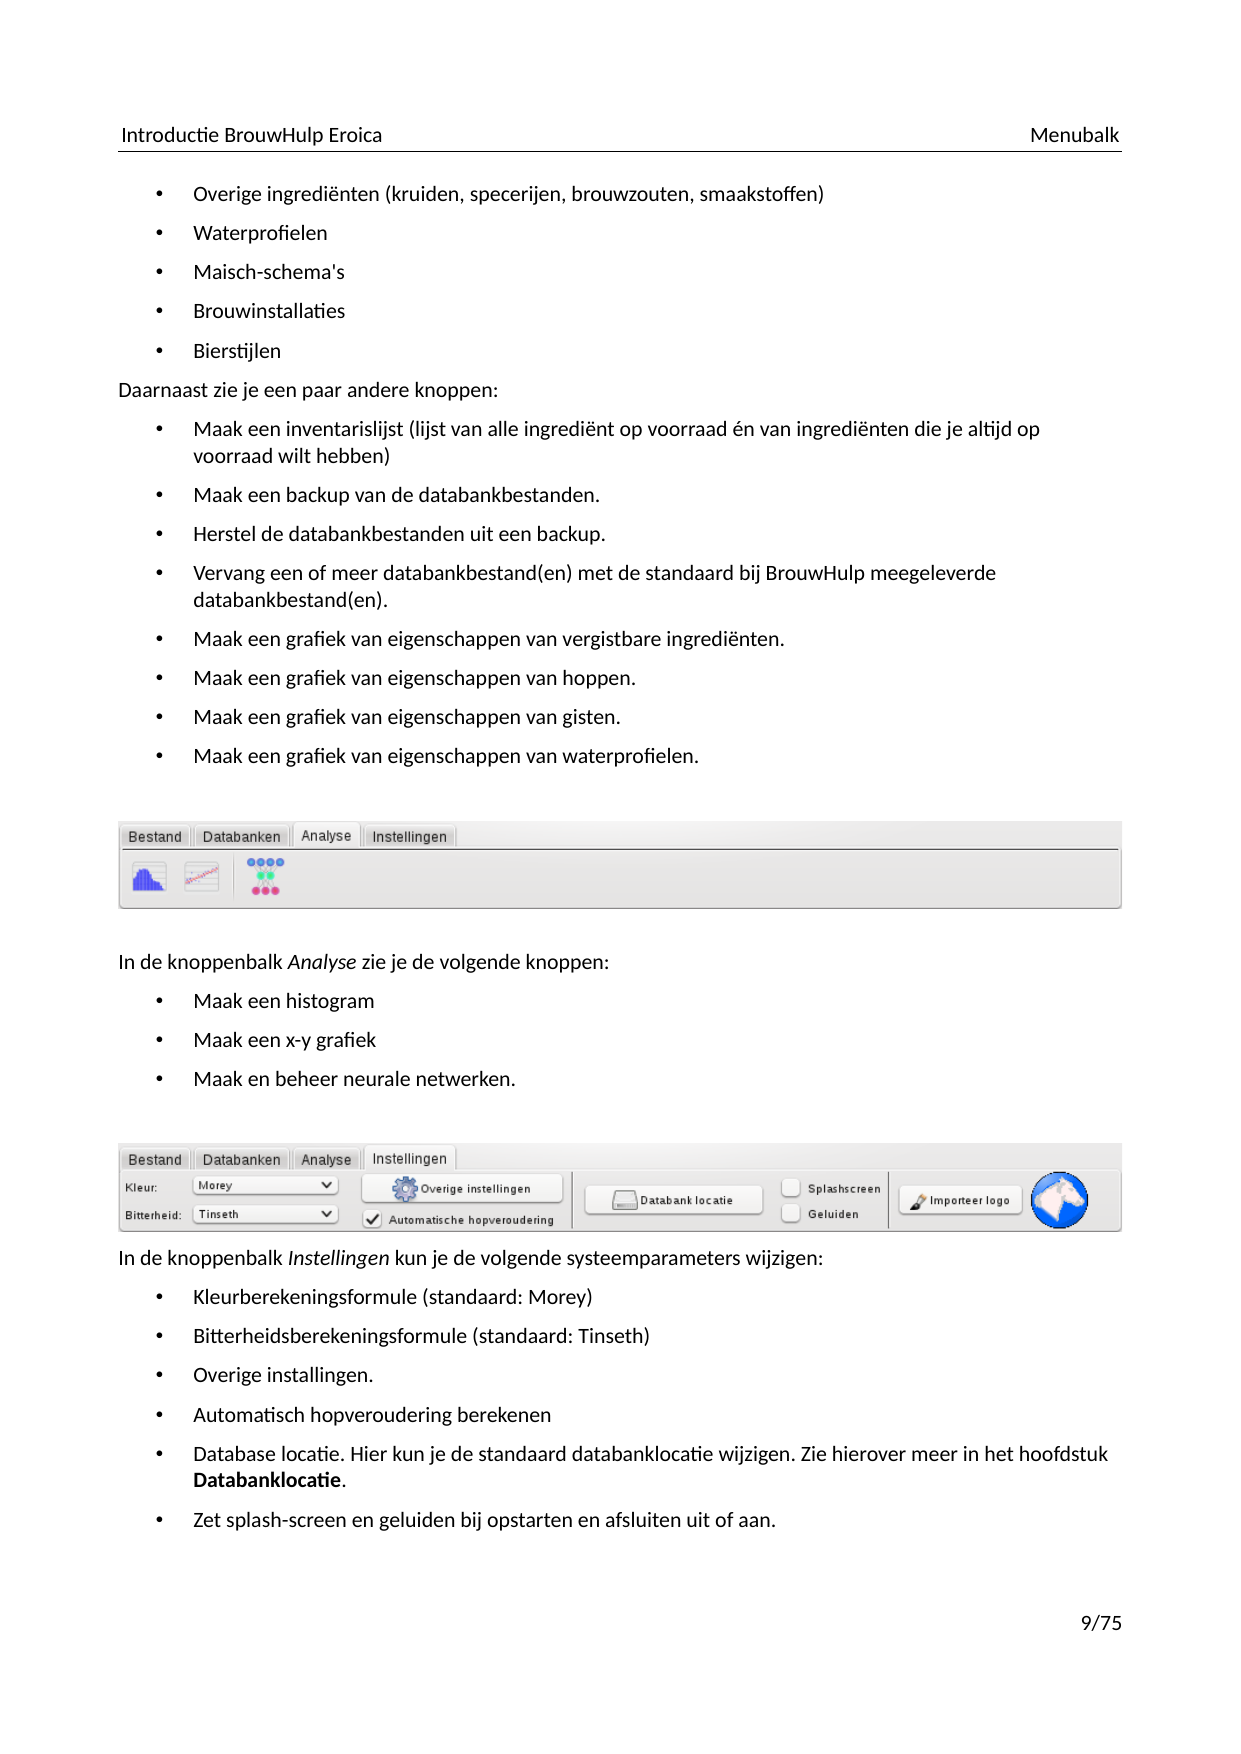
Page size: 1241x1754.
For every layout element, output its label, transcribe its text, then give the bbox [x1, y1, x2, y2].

list Overige ingrediënten (kruiden, specerijen, brouwzouten, smaakstoffen) [156, 180, 1122, 207]
list Maak een grafiek van eigenschappen van gisten. [156, 703, 1122, 730]
text In de knoppenbalk Instellingen kun je de volgende systeemparameters wijzigen: [118, 1244, 1122, 1271]
list Brouwinstallaties [156, 298, 1122, 324]
text In de knoppenbalk Analyse zie je de volgende knoppen: [118, 948, 1122, 975]
list Maak een histogram [156, 987, 1122, 1014]
list Vervang een of meer databankbestand(en) met de standaard bij BrouwHulp meegeleverde databankbestand(en). [156, 559, 1122, 613]
list Maak en beheer neurale netwerken. [156, 1066, 1122, 1092]
picture [118, 821, 1123, 909]
list Maak een inventarislijst (lijst van alle ingrediënt op voorraad én van ingrediënten die je altijd op voorraad wilt hebben) [156, 415, 1122, 468]
list Overige installingen. [156, 1362, 1122, 1388]
list Database locatie. Hier kun je de standaard databanklocatie wijzigen. Zie hierover meer in het hoofdstuk Databanklocatie. [156, 1440, 1122, 1493]
list Waterprofielen [156, 219, 1122, 246]
list Bierstijlen [156, 337, 1122, 363]
list Herstel de databankbestanden uit een backup. [156, 520, 1122, 547]
list Maak een grafiek van eigenschappen van waterprofielen. [156, 743, 1122, 769]
text Daarnaast zie je een paar andere knoppen: [118, 376, 1122, 403]
list Kleurberekeningsformule (standaard: Morey) [156, 1283, 1122, 1310]
list Maak een grafiek van eigenschappen van vergistbare ingrediënten. [156, 625, 1122, 652]
list Zet splash-screen en geluiden bij opstarten en afsluiten uit of aan. [156, 1506, 1122, 1532]
list Automatisch hopveroudering berekenen [156, 1401, 1122, 1427]
list Maak een grafiek van eigenschappen van hoppen. [156, 664, 1122, 691]
picture [118, 1143, 1123, 1232]
list Maak een x-y grafiek [156, 1026, 1122, 1053]
list Bitterheidsberekeningsformule (standaard: Tinseth) [156, 1322, 1122, 1349]
list Maak een backup van de databankbestanden. [156, 481, 1122, 508]
list Maisch-schema's [156, 258, 1122, 285]
